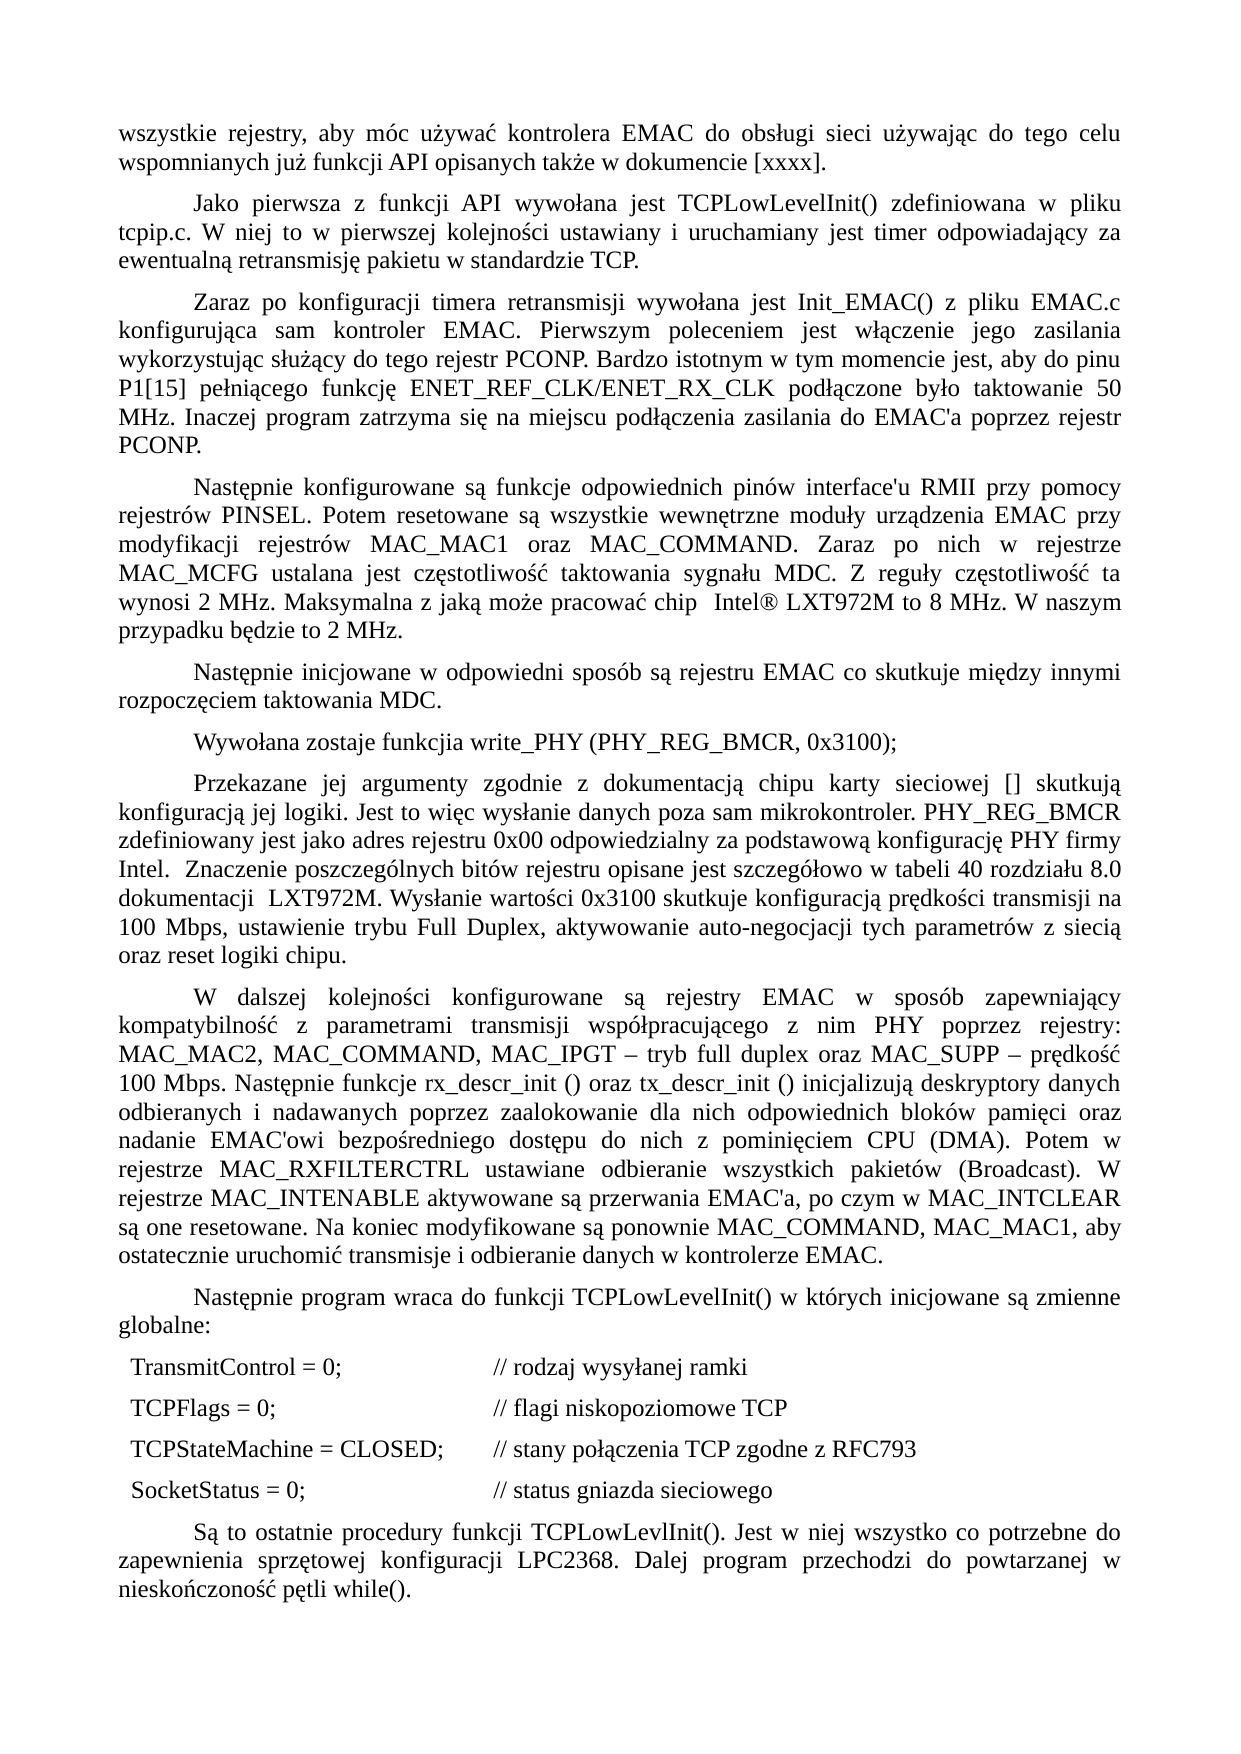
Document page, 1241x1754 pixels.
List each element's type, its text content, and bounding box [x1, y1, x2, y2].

text Następnie inicjowane w odpowiedni sposób są rejestru EMAC co skutkuje między innymi rozpoczęciem taktowania MDC. [118, 657, 1122, 714]
text wszystkie rejestry, aby móc używać kontrolera EMAC do obsługi sieci używając do tego celu wspomnianych już funkcji API opisanych także w dokumencie [xxxx]. [118, 118, 1122, 176]
text Jako pierwsza z funkcji API wywołana jest TCPLowLevelInit() zdefiniowana w pliku tcpip.c. W niej to w pierwszej kolejności ustawiany i uruchamiany jest timer odpowiadający za ewentualną retransmisję pakietu w standardzie TCP. [118, 188, 1122, 274]
text TCPStateMachine = CLOSED; // stany połączenia TCP zgodne z RFC793 [118, 1434, 1122, 1463]
text TCPFlags = 0; // flagi niskopoziomowe TCP [118, 1393, 1122, 1422]
text Przekazane jej argumenty zgodnie z dokumentacją chipu karty sieciowej [] skutkują konfiguracją jej logiki. Jest to więc wysłanie danych poza sam mikrokontroler. PHY_REG_BMCR zdefiniowany jest jako adres rejestru 0x00 odpowiedzialny za podstawową konfigurację PHY firmy Intel. Znaczenie poszczególnych bitów rejestru opisane jest szczegółowo w tabeli 40 rozdziału 8.0 dokumentacji LXT972M. Wysłanie wartości 0x3100 skutkuje konfiguracją prędkości transmisji na 100 Mbps, ustawienie trybu Full Duplex, aktywowanie auto-negocjacji tych parametrów z siecią oraz reset logiki chipu. [118, 768, 1122, 969]
text Zaraz po konfiguracji timera retransmisji wywołana jest Init_EMAC() z pliku EMAC.c konfigurująca sam kontroler EMAC. Pierwszym poleceniem jest włączenie jego zasilania wykorzystując służący do tego rejestr PCONP. Bardzo istotnym w tym momencie jest, aby do pinu P1[15] pełniącego funkcję ENET_REF_CLK/ENET_RX_CLK podłączone było taktowanie 50 MHz. Inaczej program zatrzyma się na miejscu podłączenia zasilania do EMAC'a poprzez rejestr PCONP. [118, 287, 1122, 459]
text TransmitControl = 0; // rodzaj wysyłanej ramki [118, 1352, 1122, 1381]
text Wywołana zostaje funkcjia write_PHY (PHY_REG_BMCR, 0x3100); [118, 727, 1122, 756]
text Następnie program wraca do funkcji TCPLowLevelInit() w których inicjowane są zmienne globalne: [118, 1282, 1122, 1339]
text Następnie konfigurowane są funkcje odpowiednich pinów interface'u RMII przy pomocy rejestrów PINSEL. Potem resetowane są wszystkie wewnętrzne moduły urządzenia EMAC przy modyfikacji rejestrów MAC_MAC1 oraz MAC_COMMAND. Zaraz po nich w rejestrze MAC_MCFG ustalana jest częstotliwość taktowania sygnału MDC. Z reguły częstotliwość ta wynosi 2 MHz. Maksymalna z jaką może pracować chip Intel® LXT972M to 8 MHz. W naszym przypadku będzie to 2 MHz. [118, 472, 1122, 644]
text SocketStatus = 0; // status gniazda sieciowego [118, 1476, 1122, 1504]
text Są to ostatnie procedury funkcji TCPLowLevlInit(). Jest w niej wszystko co potrzebne do zapewnienia sprzętowej konfiguracji LPC2368. Dalej program przechodzi do powtarzanej w nieskończoność pętli while(). [118, 1517, 1122, 1603]
text W dalszej kolejności konfigurowane są rejestry EMAC w sposób zapewniający kompatybilność z parametrami transmisji współpracującego z nim PHY poprzez rejestry: MAC_MAC2, MAC_COMMAND, MAC_IPGT – tryb full duplex oraz MAC_SUPP – prędkość 100 Mbps. Następnie funkcje rx_descr_init () oraz tx_descr_init () inicjalizują deskryptory danych odbieranych i nadawanych poprzez zaalokowanie dla nich odpowiednich bloków pamięci oraz nadanie EMAC'owi bezpośredniego dostępu do nich z pominięciem CPU (DMA). Potem w rejestrze MAC_RXFILTERCTRL ustawiane odbieranie wszystkich pakietów (Broadcast). W rejestrze MAC_INTENABLE aktywowane są przerwania EMAC'a, po czym w MAC_INTCLEAR są one resetowane. Na koniec modyfikowane są ponownie MAC_COMMAND, MAC_MAC1, aby ostatecznie uruchomić transmisje i odbieranie danych w kontrolerze EMAC. [118, 982, 1122, 1269]
